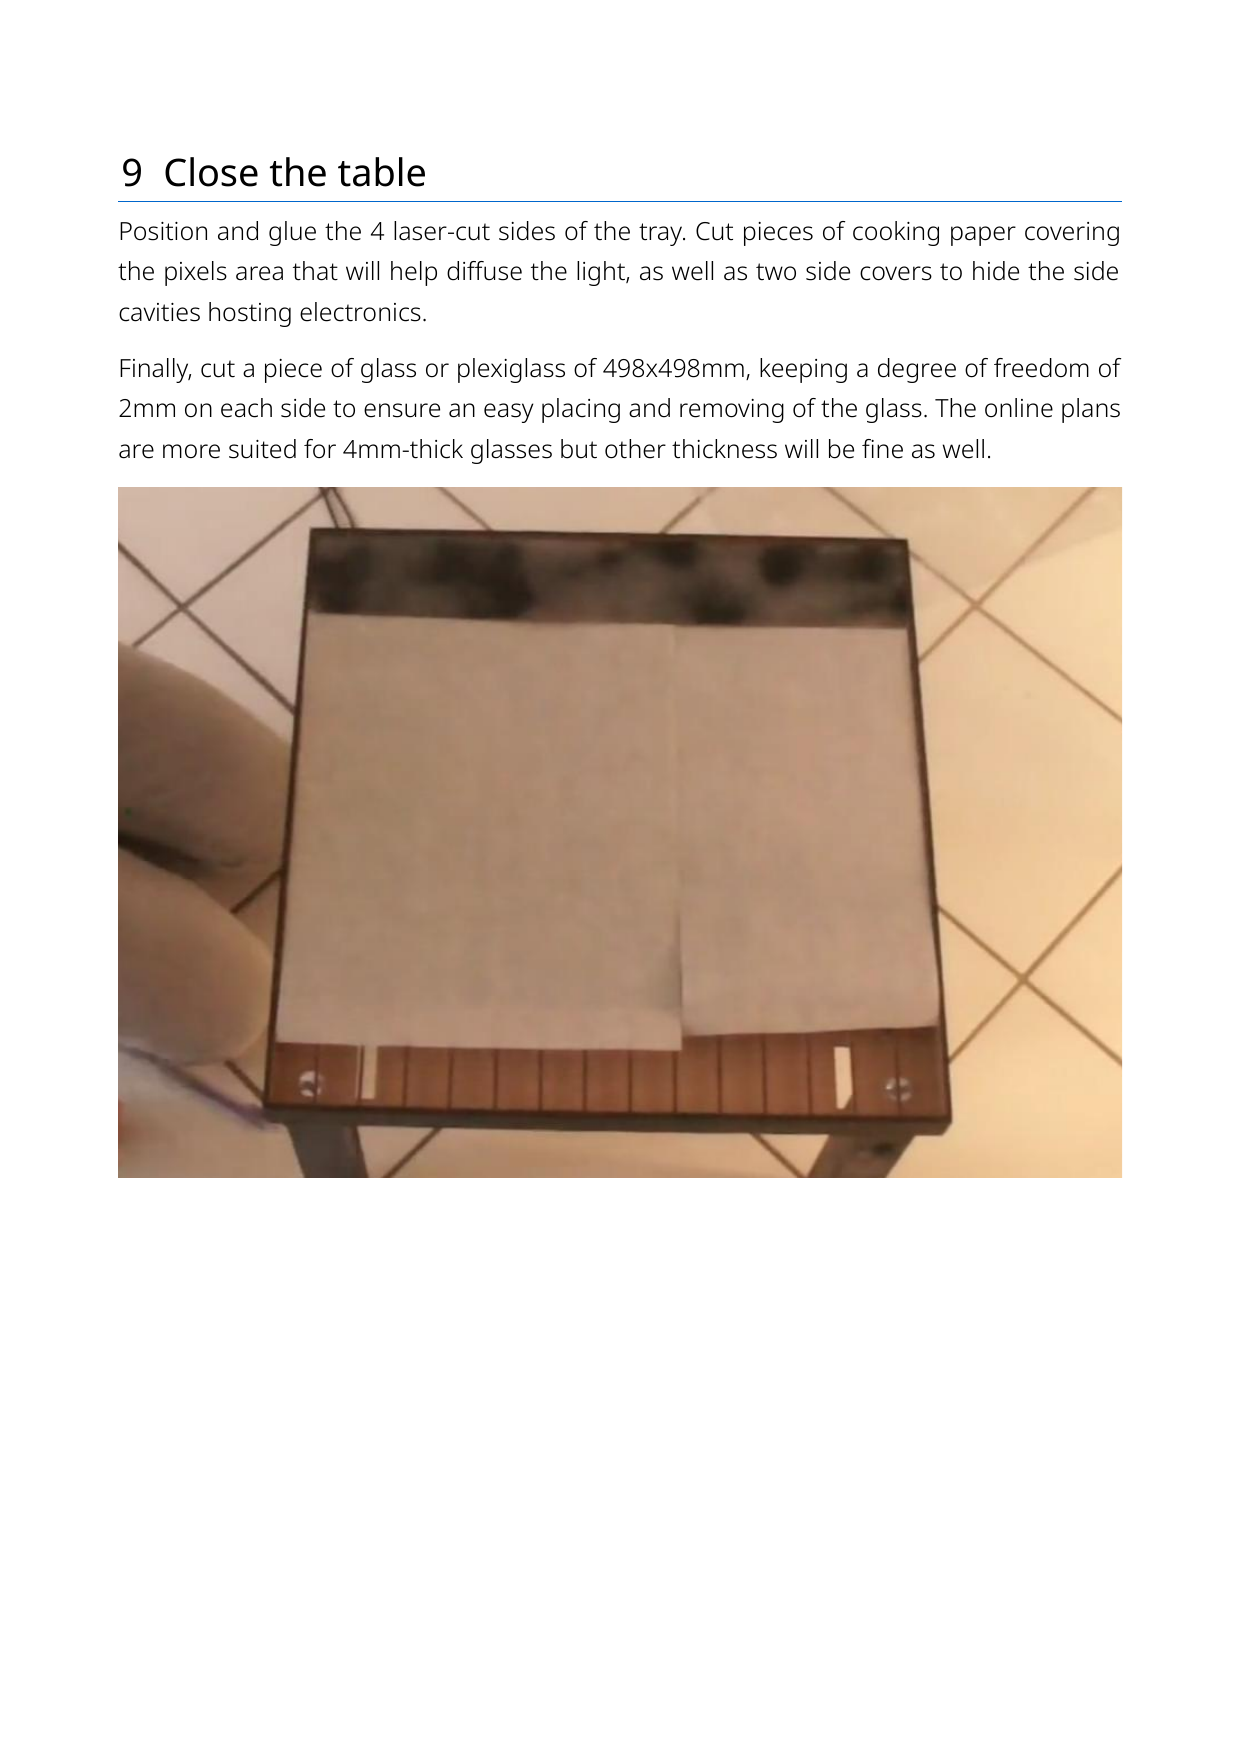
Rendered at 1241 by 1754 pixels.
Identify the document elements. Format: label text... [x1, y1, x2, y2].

text Finally, cut a piece of glass or plexiglass of 498x498mm, keeping a degree of freedom of 2mm on each side to ensure an easy placing and removing of the glass. The online plans are more suited for 4mm-thick glasses but other thickness will be fine as well. [118, 350, 1122, 466]
text Position and glue the 4 laser-cut sides of the tray. Cut pieces of cooking paper covering the pixels area that will help diffuse the light, as well as two side covers to hide the side cavities hosting electronics. [118, 213, 1122, 329]
subtitle Close the table [118, 143, 1122, 201]
picture [118, 487, 1123, 1178]
